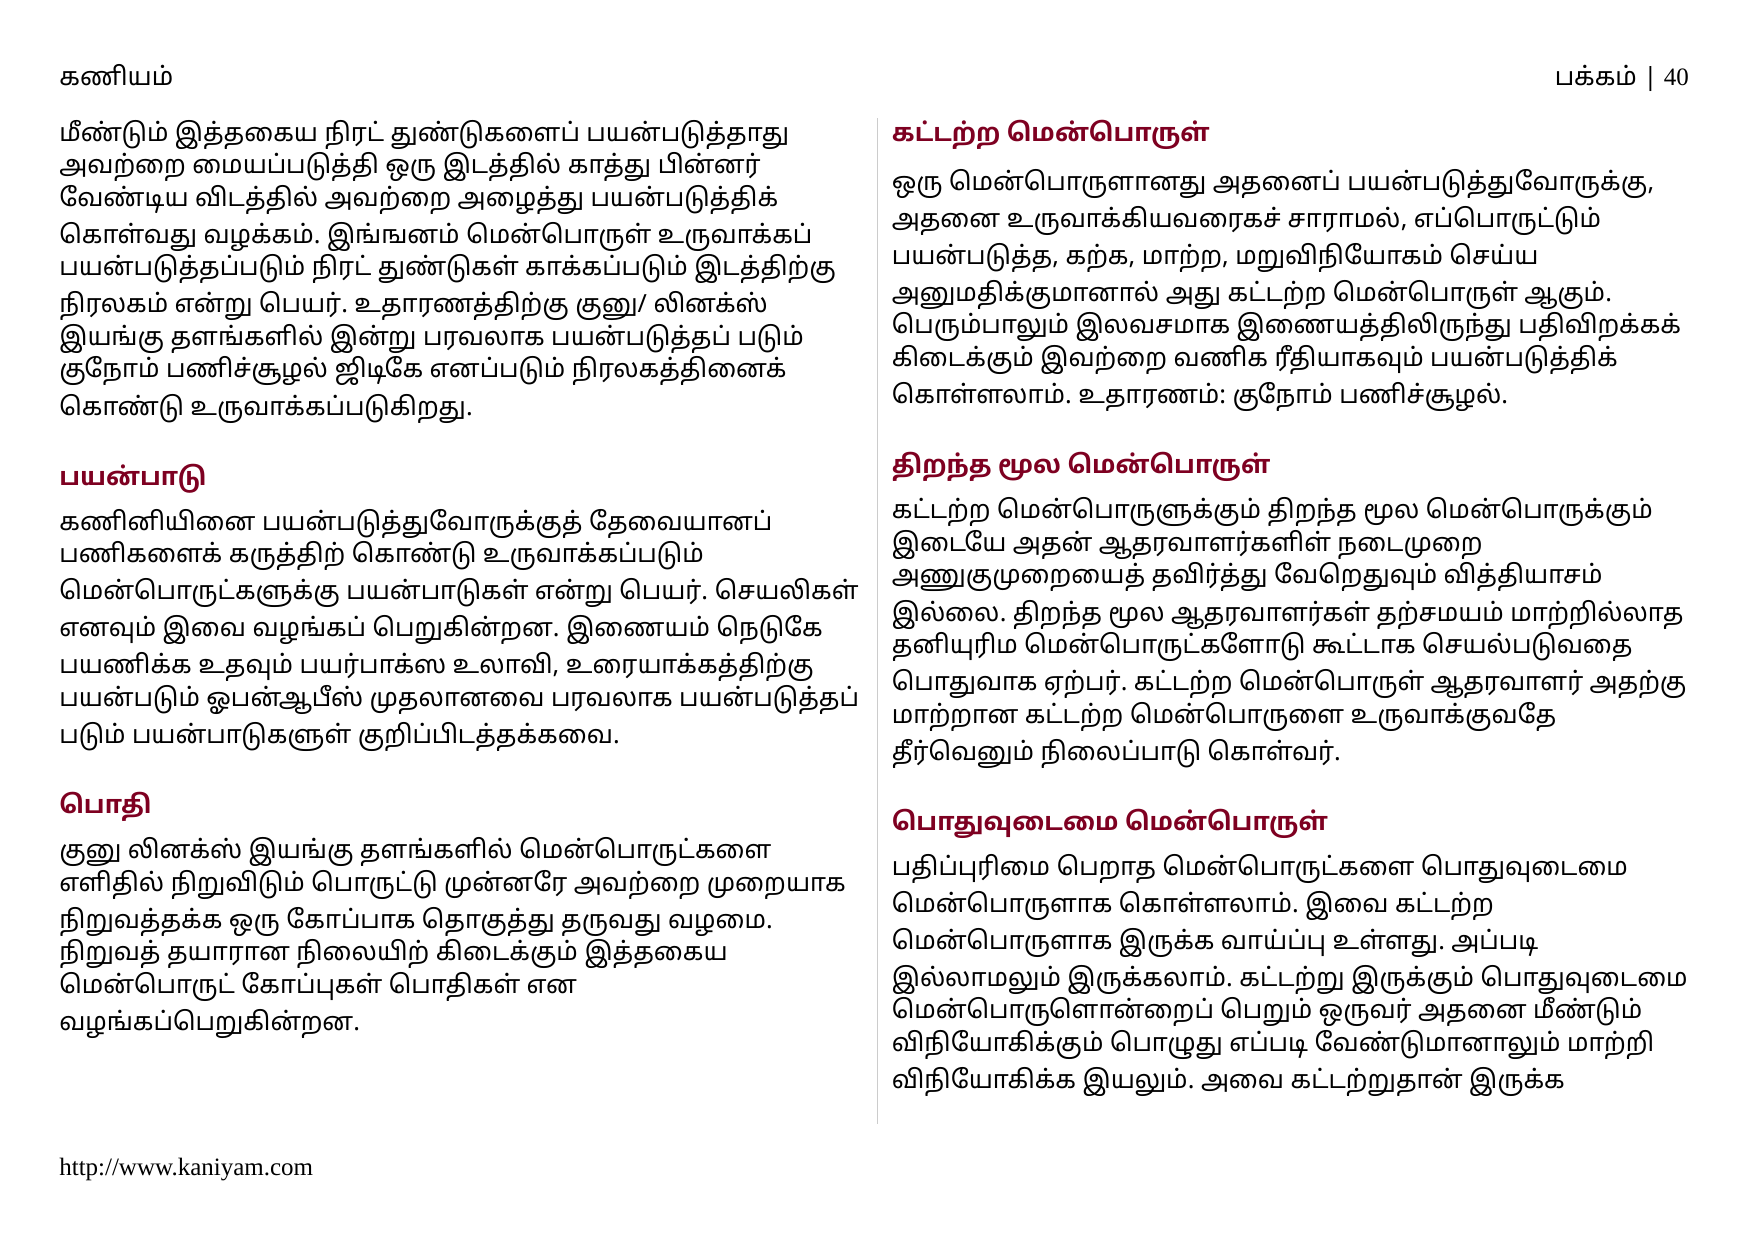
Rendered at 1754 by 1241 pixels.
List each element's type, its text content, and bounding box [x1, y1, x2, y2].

subtitle பொதுவுடைமை மென்பொருள் [892, 808, 1695, 840]
text குனு லினக்ஸ் இயங்கு தளங்களில் மென்பொருட்களை எளிதில் நிறுவிடும் பொருட்டு முன்னரே அவற்றை முறையாக நிறுவத்தக்க ஒரு கோப்பாக தொகுத்து தருவது வழமை. நிறுவத் தயாரான நிலையிற் கிடைக்கும் இத்தகைய மென்பொருட் கோப்புகள் பொதிகள் என வழங்கப்பெறுகின்றன. [59, 836, 862, 1040]
text மீண்டும் இத்தகைய நிரட் துண்டுகளைப் பயன்படுத்தாது அவற்றை மையப்படுத்தி ஒரு இடத்தில் காத்து பின்னர் வேண்டிய விடத்தில் அவற்றை அழைத்து பயன்படுத்திக் கொள்வது வழக்கம். இங்ஙனம் மென்பொருள் உருவாக்கப் பயன்படுத்தப்படும் நிரட் துண்டுகள் காக்கப்படும் இடத்திற்கு நிரலகம் என்று பெயர். உதாரணத்திற்கு குனு/ லினக்ஸ் இயங்கு தளங்களில் இன்று பரவலாக பயன்படுத்தப் படும் குநோம் பணிச்சூழல் ஜிடிகே எனப்படும் நிரலகத்தினைக் கொண்டு உருவாக்கப்படுகிறது. [59, 118, 862, 425]
text கட்டற்ற மென்பொருளுக்கும் திறந்த மூல மென்பொருக்கும் இடையே அதன் ஆதரவாளர்களிள் நடைமுறை அணுகுமுறையைத் தவிர்த்து வேறெதுவும் வித்தியாசம் இல்லை. திறந்த மூல ஆதரவாளர்கள் தற்சமயம் மாற்றில்லாத தனியுரிம மென்பொருட்களோடு கூட்டாக செயல்படுவதை பொதுவாக ஏற்பர். கட்டற்ற மென்பொருள் ஆதரவாளர் அதற்கு மாற்றான கட்டற்ற மென்பொருளை உருவாக்குவதே தீர்வெனும் நிலைப்பாடு கொள்வர். [892, 496, 1695, 770]
text பதிப்புரிமை பெறாத மென்பொருட்களை பொதுவுடைமை மென்பொருளாக கொள்ளலாம். இவை கட்டற்ற மென்பொருளாக இருக்க வாய்ப்பு உள்ளது. அப்படி இல்லாமலும் இருக்கலாம். கட்டற்று இருக்கும் பொதுவுடைமை மென்பொருளொன்றைப் பெறும் ஒருவர் அதனை மீண்டும் விநியோகிக்கும் பொழுது எப்படி வேண்டுமானாலும் மாற்றி விநியோகிக்க இயலும். அவை கட்டற்றுதான் இருக்க [892, 853, 1695, 1099]
text ஒரு மென்பொருளானது அதனைப் பயன்படுத்துவோருக்கு, அதனை உருவாக்கியவரைகச் சாராமல், எப்பொருட்டும் பயன்படுத்த, கற்க, மாற்ற, மறுவிநியோகம் செய்ய அனுமதிக்குமானால் அது கட்டற்ற மென்பொருள் ஆகும். பெரும்பாலும் இலவசமாக இணையத்திலிருந்து பதிவிறக்கக் கிடைக்கும் இவற்றை வணிக ரீதியாகவும் பயன்படுத்திக் கொள்ளலாம். உதாரணம்: குநோம் பணிச்சூழல். [892, 164, 1695, 414]
subtitle திறந்த மூல மென்பொருள் [892, 451, 1695, 484]
text கணினியினை பயன்படுத்துவோருக்குத் தேவையானப் பணிகளைக் கருத்திற் கொண்டு உருவாக்கப்படும் மென்பொருட்களுக்கு பயன்பாடுகள் என்று பெயர். செயலிகள் எனவும் இவை வழங்கப் பெறுகின்றன. இணையம் நெடுகே பயணிக்க உதவும் பயர்பாக்ஸ உலாவி, உரையாக்கத்திற்கு பயன்படும் ஓபன்ஆபீஸ் முதலானவை பரவலாக பயன்படுத்தப் படும் பயன்பாடுகளுள் குறிப்பிடத்தக்கவை. [59, 508, 862, 753]
subtitle கட்டற்ற மென்பொருள் [892, 118, 1695, 151]
subtitle பொதி [59, 791, 862, 823]
subtitle பயன்பாடு [59, 463, 862, 495]
